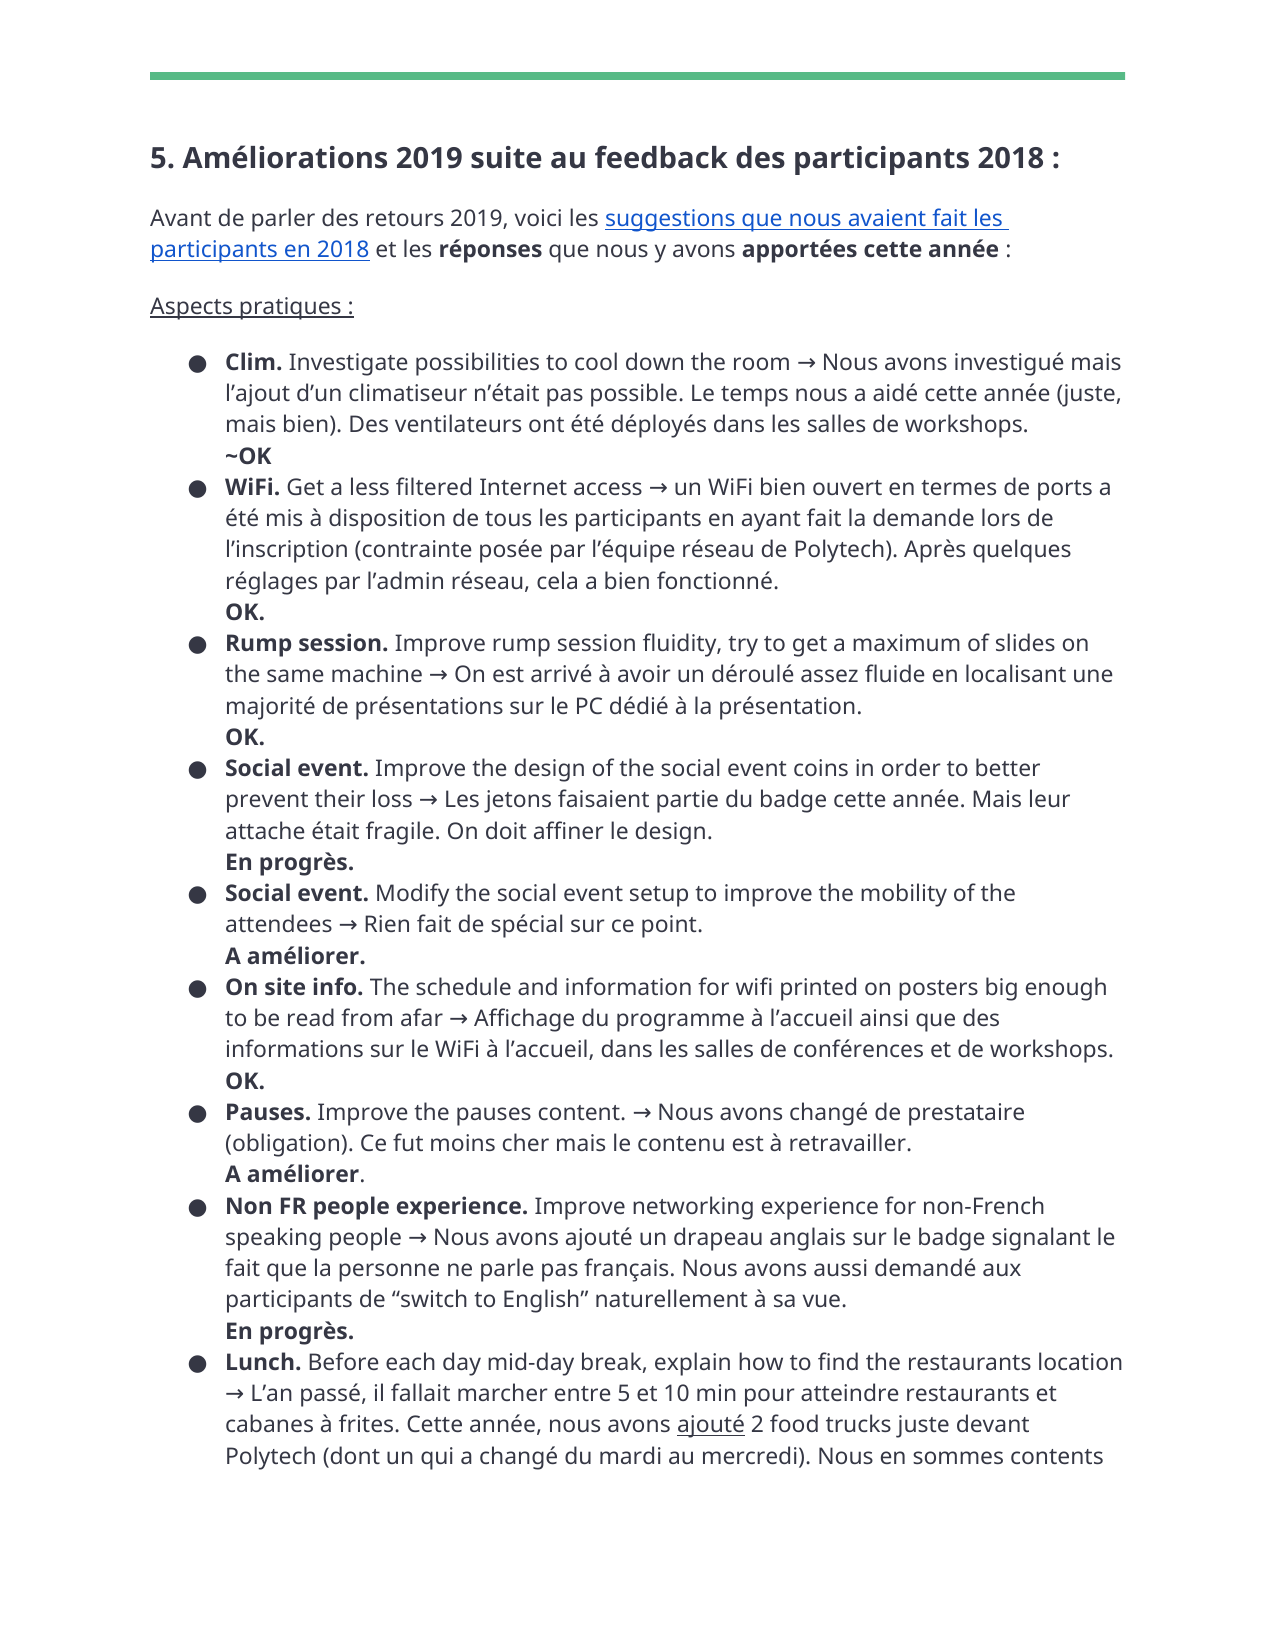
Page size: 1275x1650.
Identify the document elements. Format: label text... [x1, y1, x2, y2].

list Lunch. Before each day mid-day break, explain how to find the restaurants location → L’an passé, il fallait marcher entre 5 et 10 min pour atteindre restaurants et cabanes à frites. Cette année, nous avons ajouté 2 food trucks juste devant Polytech (dont un qui a changé du mardi au mercredi). Nous en sommes contents [187, 1346, 1125, 1471]
list WiFi. Get a less filtered Internet access → un WiFi bien ouvert en termes de ports a été mis à disposition de tous les participants en ayant fait la demande lors de l’inscription (contrainte posée par l’équipe réseau de Polytech). Après quelques réglages par l’admin réseau, cela a bien fonctionné. OK. [187, 471, 1125, 627]
list Clim. Investigate possibilities to cool down the room → Nous avons investigué mais l’ajout d’un climatiseur n’était pas possible. Le temps nous a aidé cette année (juste, mais bien). Des ventilateurs ont été déployés dans les salles de workshops. ~OK [187, 346, 1125, 471]
subtitle 5. Améliorations 2019 suite au feedback des participants 2018 : [150, 137, 1125, 177]
list On site info. The schedule and information for wifi printed on posters big enough to be read from afar → Affichage du programme à l’accueil ainsi que des informations sur le WiFi à l’accueil, dans les salles de conférences et de workshops. OK. [187, 971, 1125, 1096]
list Rump session. Improve rump session fluidity, try to get a maximum of slides on the same machine → On est arrivé à avoir un déroulé assez fluide en localisant une majorité de présentations sur le PC dédié à la présentation. OK. [187, 627, 1125, 752]
text Aspects pratiques : [150, 290, 1125, 321]
list Pauses. Improve the pauses content. → Nous avons changé de prestataire (obligation). Ce fut moins cher mais le contenu est à retravailler. A améliorer. [187, 1096, 1125, 1190]
picture [150, 72, 1125, 80]
list Social event. Improve the design of the social event coins in order to better prevent their loss → Les jetons faisaient partie du badge cette année. Mais leur attache était fragile. On doit affiner le design. En progrès. [187, 752, 1125, 877]
list Social event. Modify the social event setup to improve the mobility of the attendees → Rien fait de spécial sur ce point. A améliorer. [187, 877, 1125, 971]
list Non FR people experience. Improve networking experience for non-French speaking people → Nous avons ajouté un drapeau anglais sur le badge signalant le fait que la personne ne parle pas français. Nous avons aussi demandé aux participants de “switch to English” naturellement à sa vue. En progrès. [187, 1190, 1125, 1346]
text Avant de parler des retours 2019, voici les suggestions que nous avaient fait les participants en 2018 et les réponses que nous y avons apportées cette année : [150, 202, 1125, 265]
